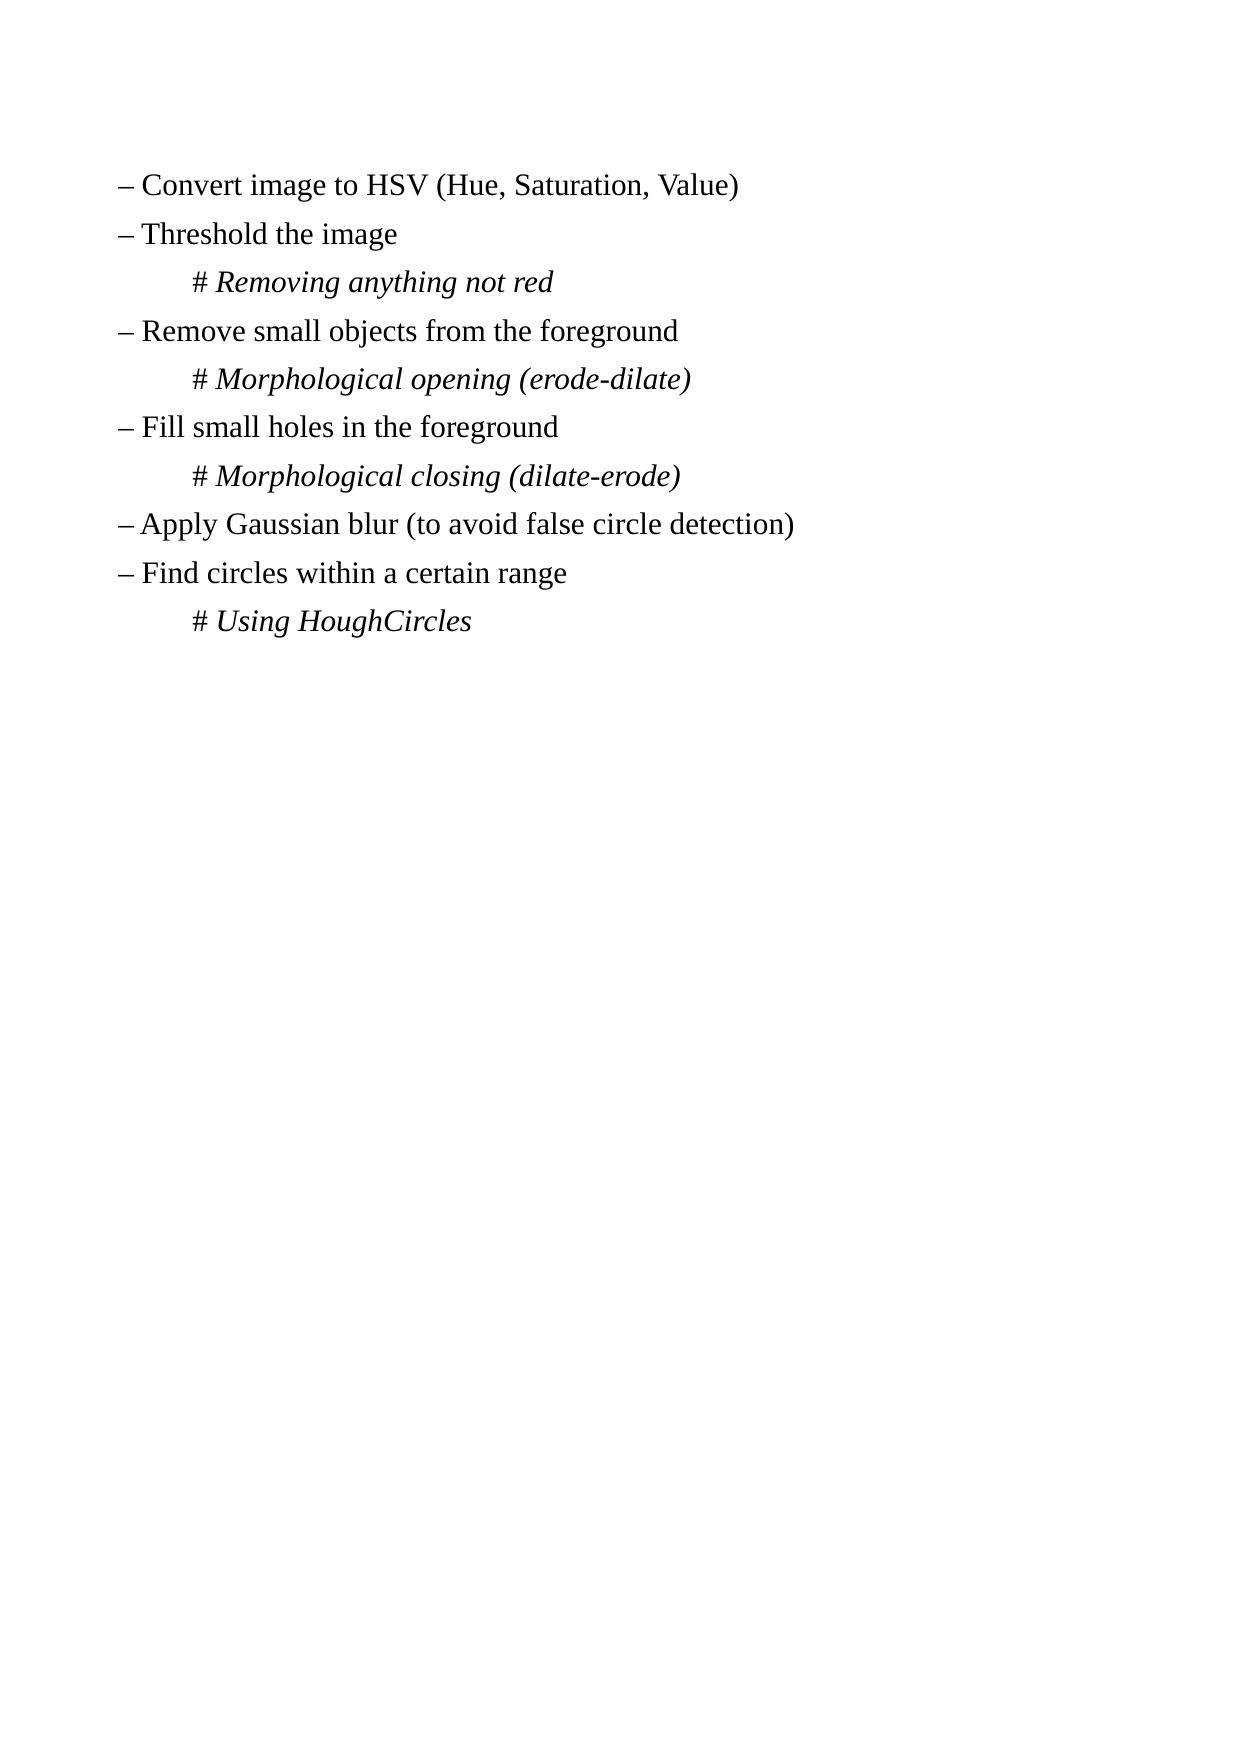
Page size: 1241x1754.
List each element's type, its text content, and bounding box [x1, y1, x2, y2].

text # Removing anything not red [118, 263, 1122, 299]
text – Apply Gaussian blur (to avoid false circle detection) [118, 506, 1122, 542]
text – Find circles within a certain range [118, 554, 1122, 590]
text – Remove small objects from the foreground [118, 312, 1122, 348]
text – Threshold the image [118, 215, 1122, 251]
text # Using HoughCircles [118, 602, 1122, 638]
text # Morphological closing (dilate-erode) [118, 457, 1122, 493]
text # Morphological opening (erode-dilate) [118, 360, 1122, 396]
text – Convert image to HSV (Hue, Saturation, Value) [118, 167, 1122, 202]
text – Fill small holes in the foreground [118, 409, 1122, 445]
